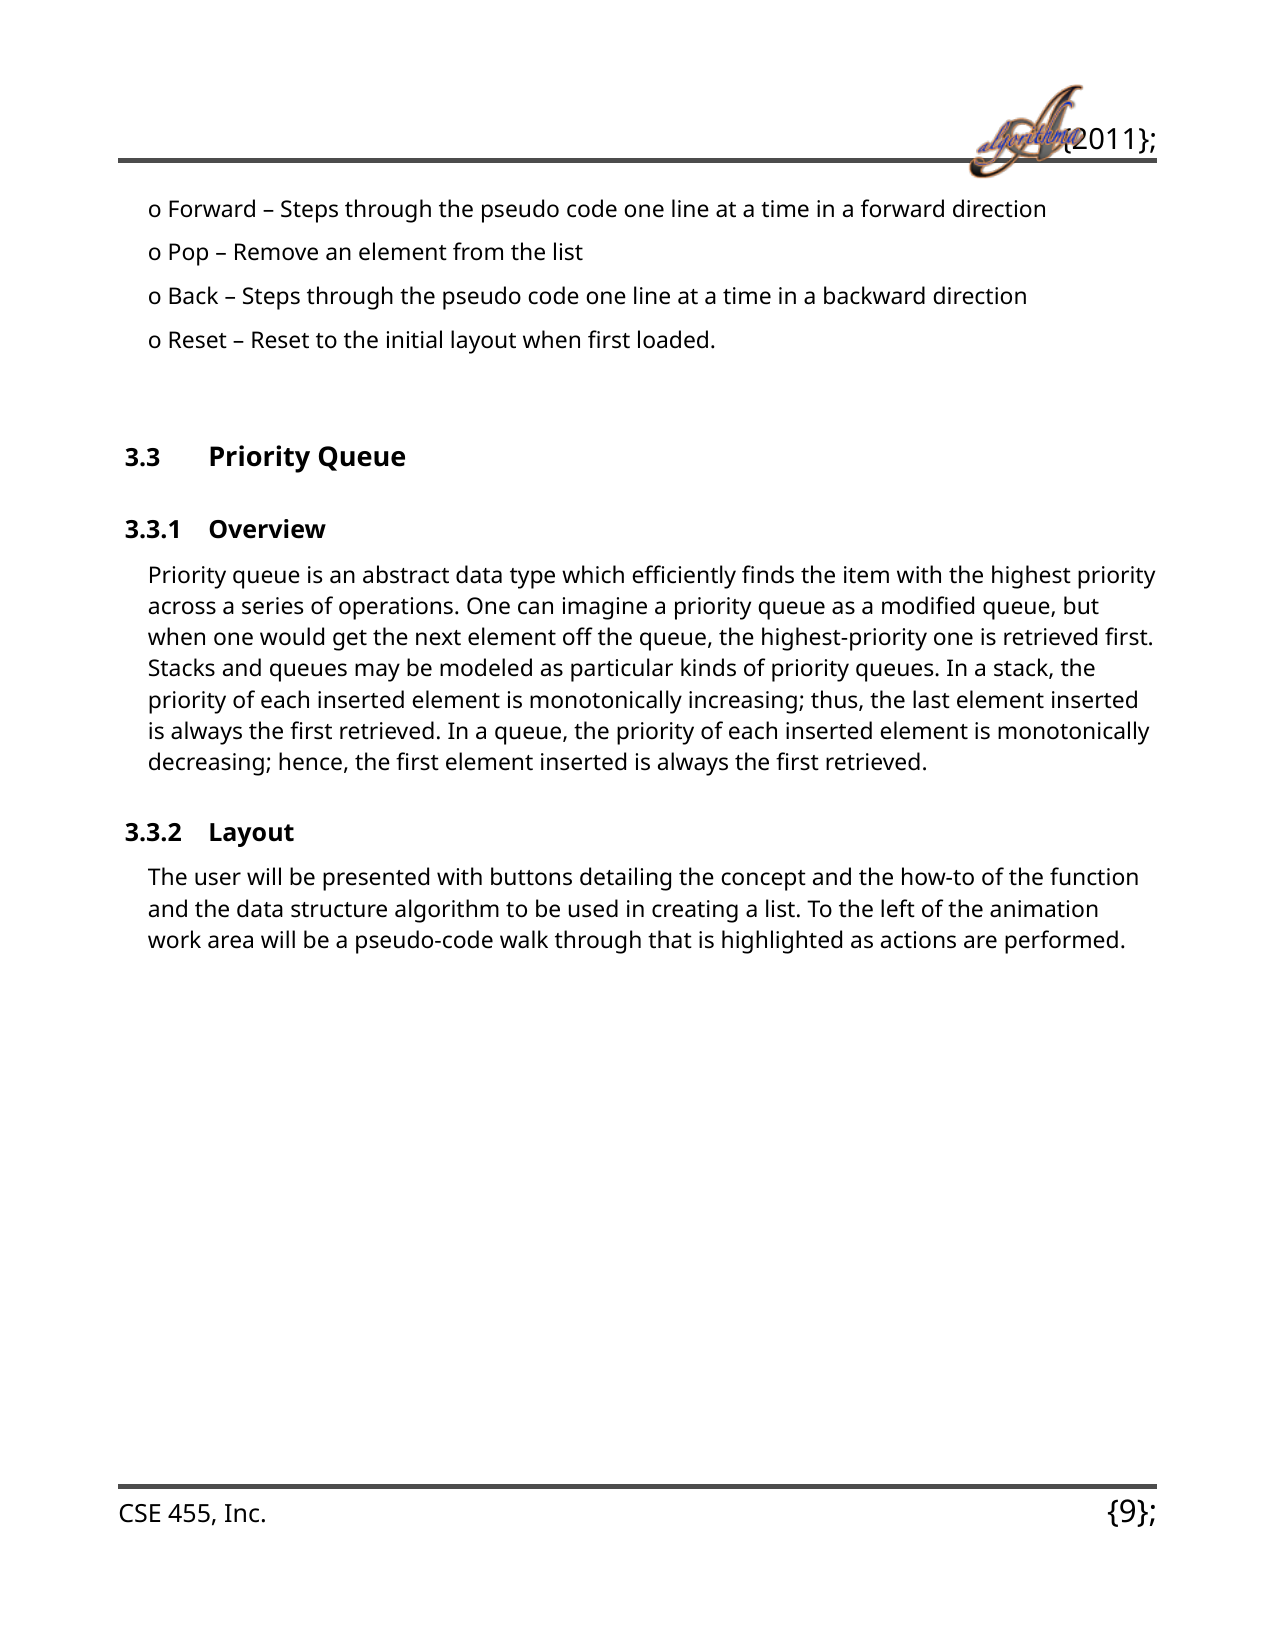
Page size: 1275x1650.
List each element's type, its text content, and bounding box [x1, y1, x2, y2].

subtitle Layout [118, 815, 1157, 849]
subtitle Overview [118, 512, 1157, 546]
subtitle Priority Queue [118, 438, 1157, 474]
text o Back – Steps through the pseudo code one line at a time in a backward direction [148, 280, 1157, 311]
text o Reset – Reset to the initial layout when first loaded. [148, 324, 1157, 355]
text o Pop – Remove an element from the list [148, 236, 1157, 267]
text Priority queue is an abstract data type which efficiently finds the item with the highest priority across a series of operations. One can imagine a priority queue as a modified queue, but when one would get the next element off the queue, the highest-priority one is retrieved first. Stacks and queues may be modeled as particular kinds of priority queues. In a stack, the priority of each inserted element is monotonically increasing; thus, the last element inserted is always the first retrieved. In a queue, the priority of each inserted element is monotonically decreasing; hence, the first element inserted is always the first retrieved. [148, 558, 1157, 777]
text o Forward – Steps through the pseudo code one line at a time in a forward direction [148, 192, 1157, 224]
picture [966, 83, 1087, 180]
text The user will be presented with buttons detailing the concept and the how-to of the function and the data structure algorithm to be used in creating a list. To the left of the animation work area will be a pseudo-code walk through that is highlighted as actions are performed. [148, 861, 1157, 955]
